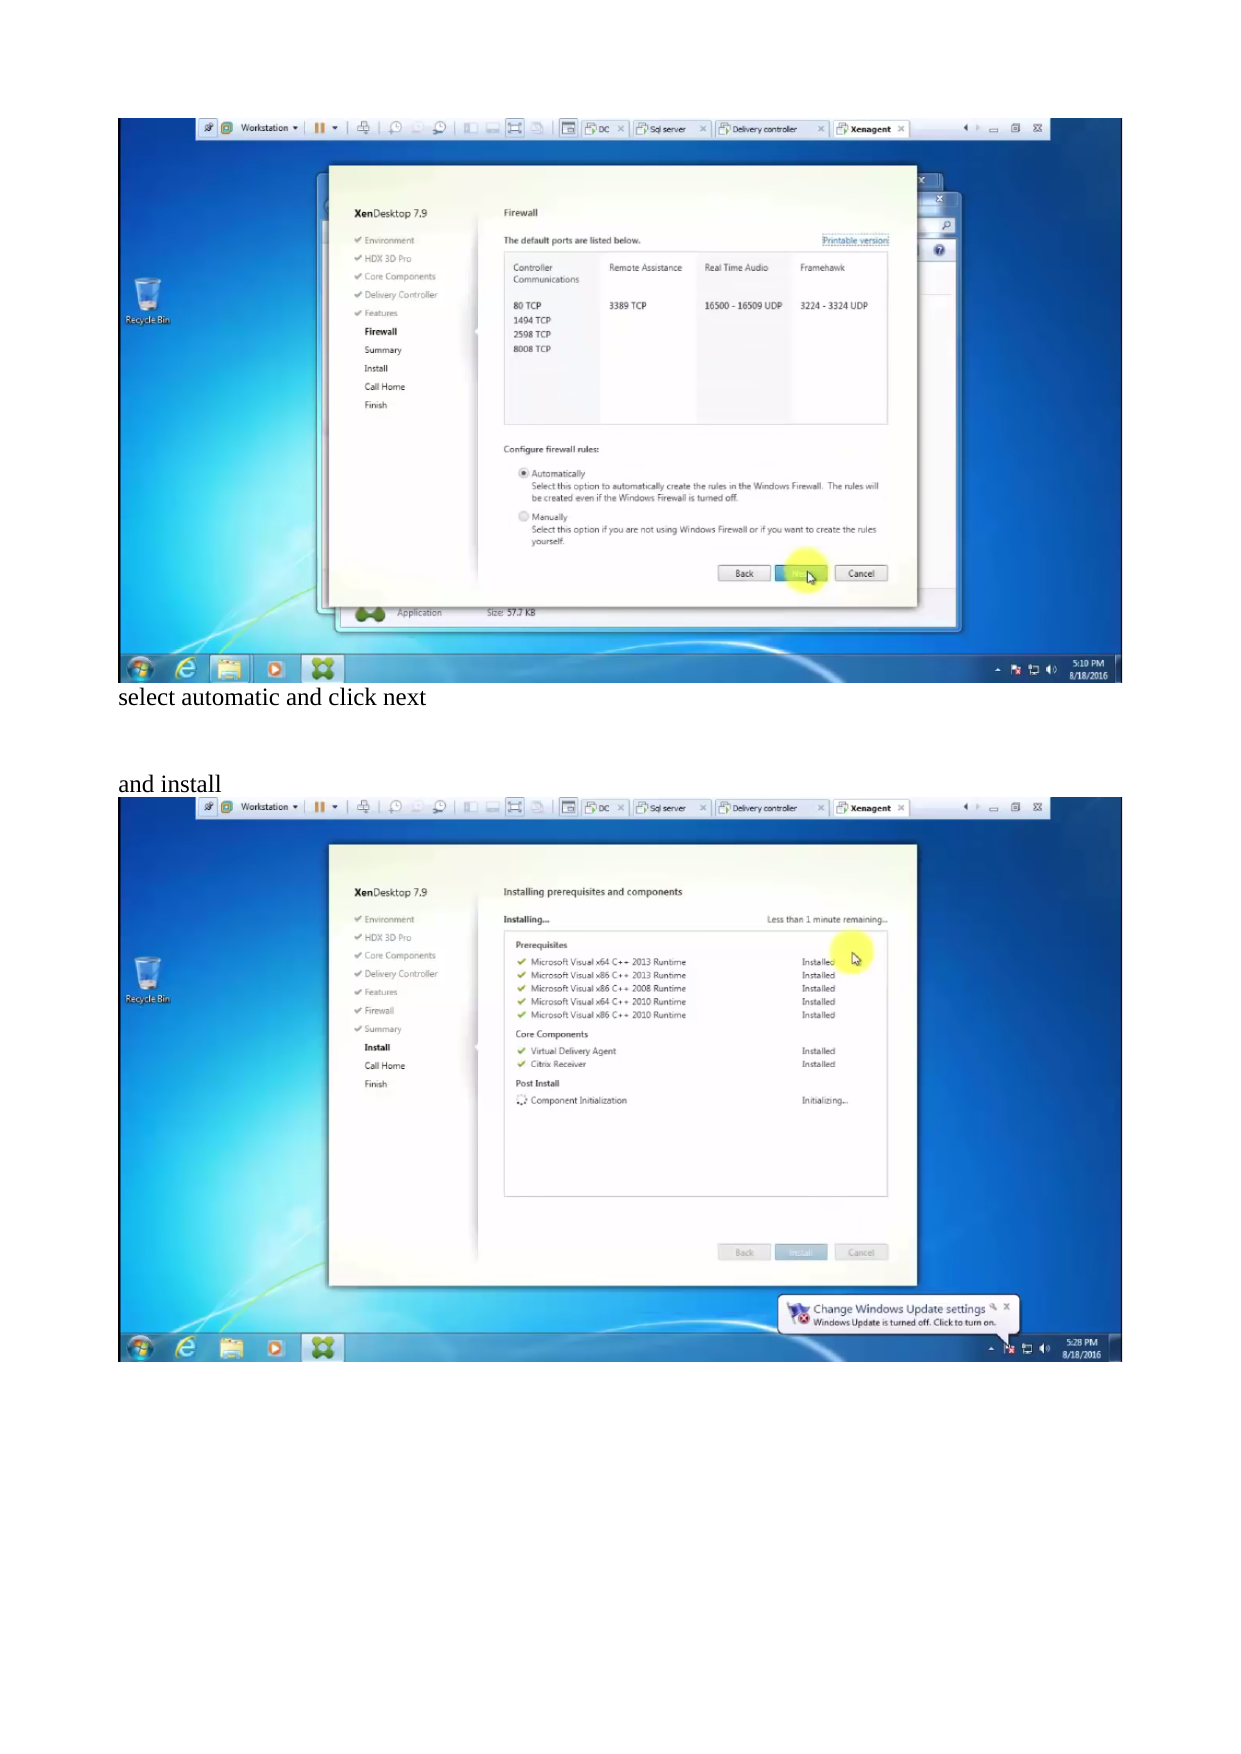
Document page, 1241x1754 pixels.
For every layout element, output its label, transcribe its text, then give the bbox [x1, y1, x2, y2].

picture [118, 797, 1123, 1362]
text select automatic and click next [118, 683, 1122, 711]
picture [118, 118, 1123, 683]
text and install [118, 769, 1122, 797]
